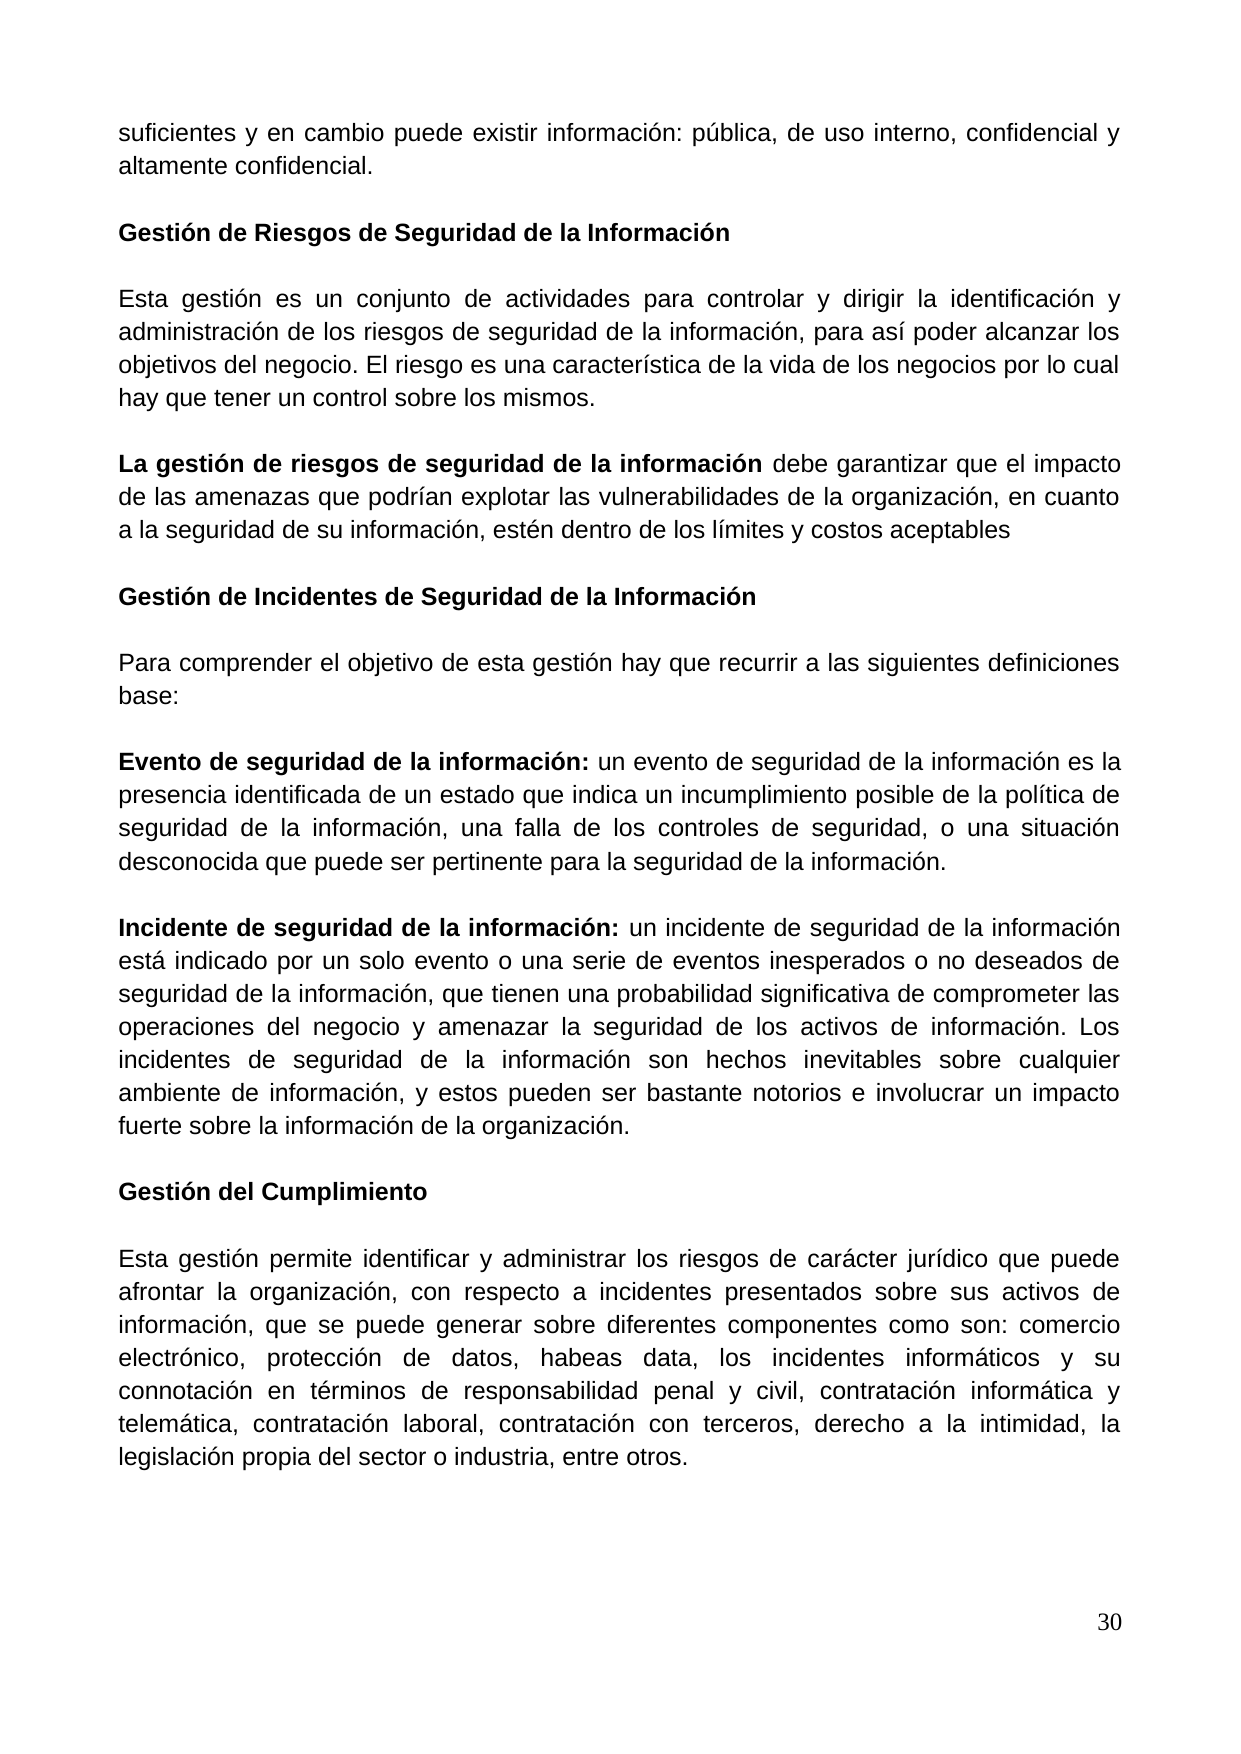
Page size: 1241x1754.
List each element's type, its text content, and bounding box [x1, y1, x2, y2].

text La gestión de riesgos de seguridad de la información debe garantizar que el impacto de las amenazas que podrían explotar las vulnerabilidades de la organización, en cuanto a la seguridad de su información, estén dentro de los límites y costos aceptables [118, 449, 1122, 544]
text Esta gestión permite identificar y administrar los riesgos de carácter jurídico que puede afrontar la organización, con respecto a incidentes presentados sobre sus activos de información, que se puede generar sobre diferentes componentes como son: comercio electrónico, protección de datos, habeas data, los incidentes informáticos y su connotación en términos de responsabilidad penal y civil, contratación informática y telemática, contratación laboral, contratación con terceros, derecho a la intimidad, la legislación propia del sector o industria, entre otros. [118, 1244, 1122, 1471]
text Gestión del Cumplimiento [118, 1177, 1122, 1206]
text suficientes y en cambio puede existir información: pública, de uso interno, confidencial y altamente confidencial. [118, 118, 1122, 180]
text Evento de seguridad de la información: un evento de seguridad de la información es la presencia identificada de un estado que indica un incumplimiento posible de la política de seguridad de la información, una falla de los controles de seguridad, o una situación desconocida que puede ser pertinente para la seguridad de la información. [118, 747, 1122, 875]
text Gestión de Incidentes de Seguridad de la Información [118, 582, 1122, 610]
text Esta gestión es un conjunto de actividades para controlar y dirigir la identificación y administración de los riesgos de seguridad de la información, para así poder alcanzar los objetivos del negocio. El riesgo es una característica de la vida de los negocios por lo cual hay que tener un control sobre los mismos. [118, 284, 1122, 412]
text Gestión de Riesgos de Seguridad de la Información [118, 217, 1122, 246]
text Incidente de seguridad de la información: un incidente de seguridad de la información está indicado por un solo evento o una serie de eventos inesperados o no deseados de seguridad de la información, que tienen una probabilidad significativa de comprometer las operaciones del negocio y amenazar la seguridad de los activos de información. Los incidentes de seguridad de la información son hechos inevitables sobre cualquier ambiente de información, y estos pueden ser bastante notorios e involucrar un impacto fuerte sobre la información de la organización. [118, 913, 1122, 1140]
text Para comprender el objetivo de esta gestión hay que recurrir a las siguientes definiciones base: [118, 648, 1122, 710]
